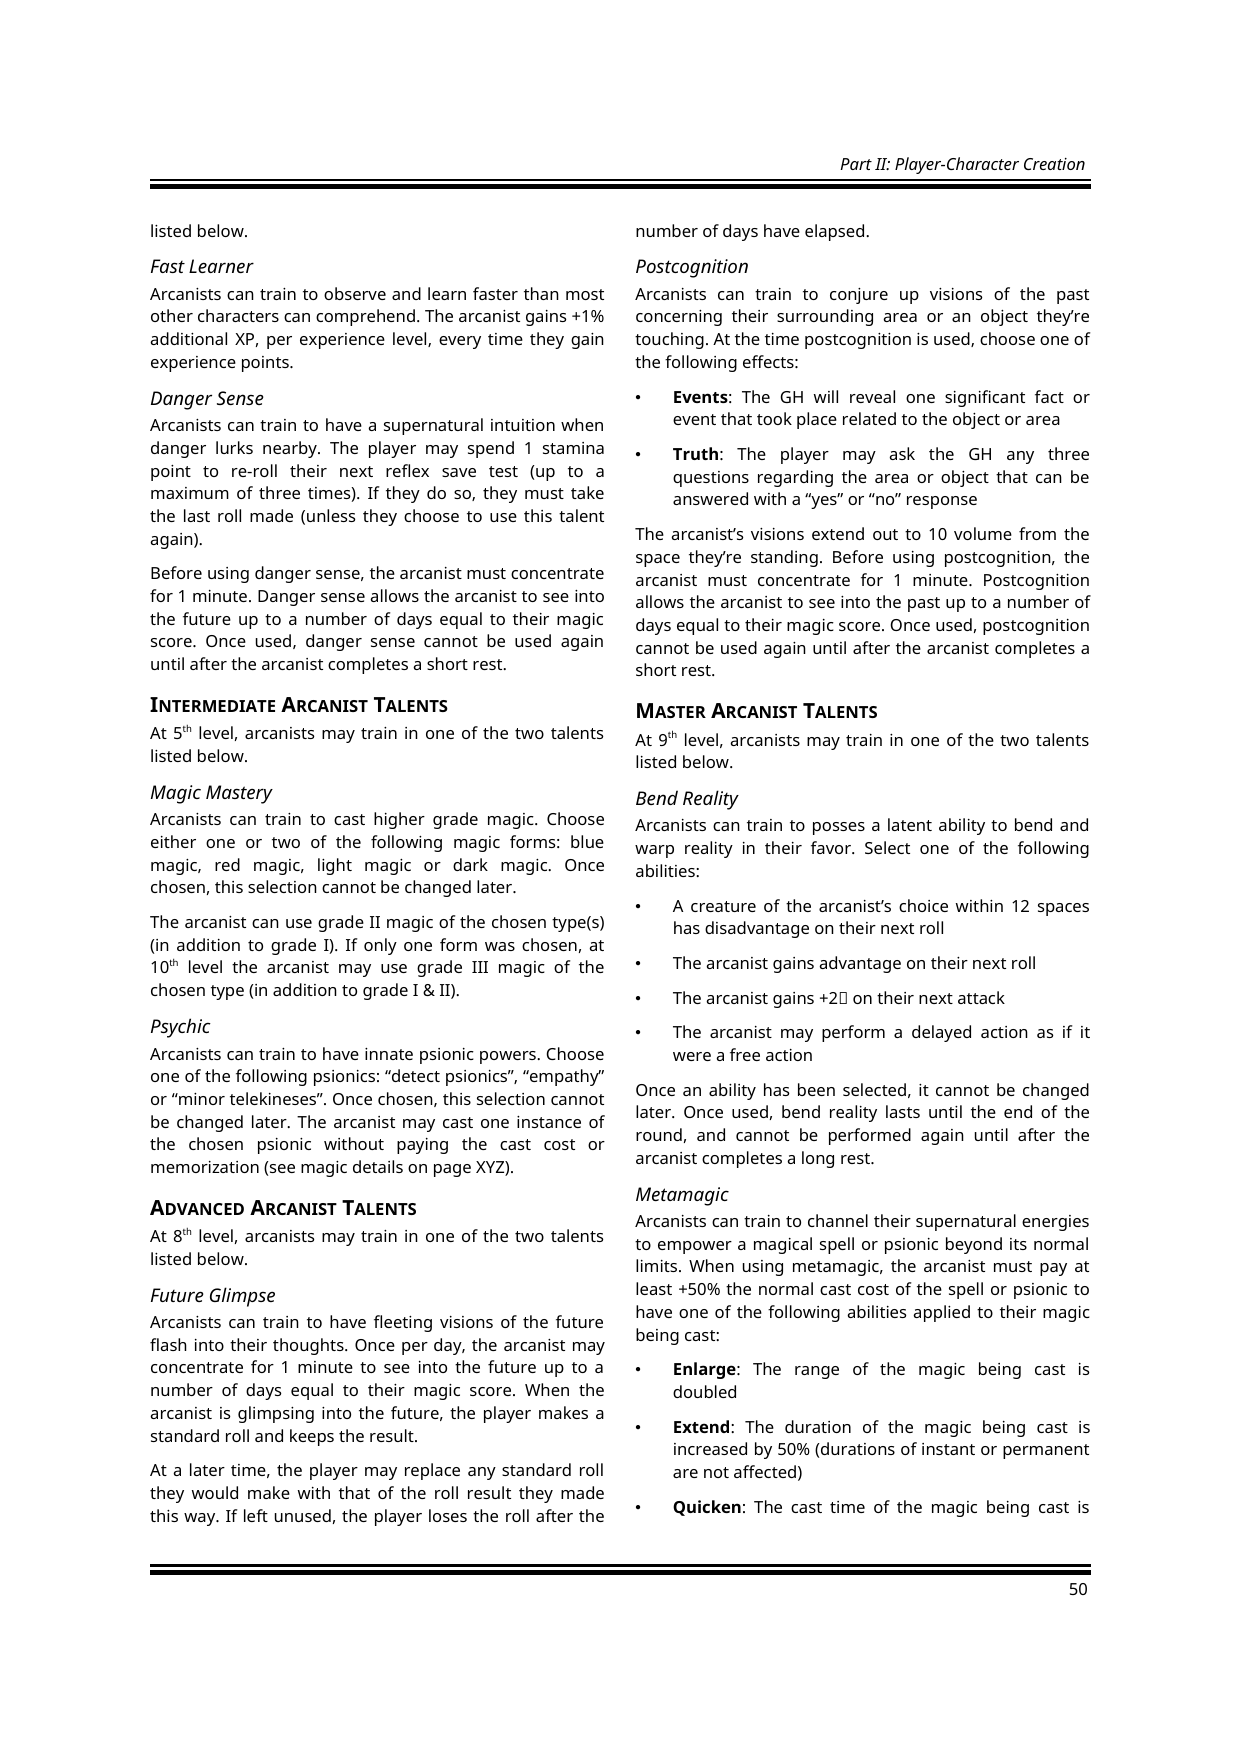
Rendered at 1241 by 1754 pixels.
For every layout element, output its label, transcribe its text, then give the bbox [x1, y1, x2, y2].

text The arcanist can use grade II magic of the chosen type(s) (in addition to grade I). If only one form was chosen, at 10th level the arcanist may use grade III magic of the chosen type (in addition to grade I & II). [150, 911, 605, 1002]
text Arcanists can train to channel their supernatural energies to empower a magical spell or psionic beyond its normal limits. When using metamagic, the arcanist must pay at least +50% the normal cast cost of the spell or psionic to have one of the following abilities applied to their magic being cast: [635, 1210, 1091, 1346]
list The arcanist may perform a delayed action as if it were a free action [635, 1021, 1091, 1066]
text Fast Learner [150, 254, 605, 279]
text Psychic [150, 1013, 605, 1039]
text number of days have elapsed. [635, 219, 1091, 242]
list The arcanist gains +2 on their next attack [635, 986, 1091, 1009]
text Arcanists can train to cast higher grade magic. Choose either one or two of the following magic forms: blue magic, red magic, light magic or dark magic. Once chosen, this selection cannot be changed later. [150, 808, 605, 899]
text At 8th level, arcanists may train in one of the two talents listed below. [150, 1225, 605, 1270]
text Metamagic [635, 1181, 1091, 1207]
text Arcanists can train to posses a latent ability to bend and warp reality in their favor. Select one of the following abilities: [635, 814, 1091, 882]
list Events: The GH will reveal one significant fact or event that took place related to the object or area [635, 385, 1091, 431]
list Truth: The player may ask the GH any three questions regarding the area or object that can be answered with a “yes” or “no” response [635, 443, 1091, 511]
text At a later time, the player may replace any standard roll they would make with that of the roll result they made this way. If left unused, the player loses the roll after the [150, 1459, 605, 1527]
text Arcanists can train to have a supernatural intuition when danger lurks nearby. The player may spend 1 stamina point to re-roll their next reflex save test (up to a maximum of three times). If they do so, they must take the last roll made (unless they choose to use this talent again). [150, 414, 605, 550]
text listed below. [150, 219, 605, 242]
list Extend: The duration of the magic being cast is increased by 50% (durations of instant or permanent are not affected) [635, 1415, 1091, 1483]
text At 5th level, arcanists may train in one of the two talents listed below. [150, 722, 605, 767]
list A creature of the arcanist’s choice within 12 spaces has disadvantage on their next roll [635, 894, 1091, 939]
text Once an ability has been selected, it cannot be changed later. Once used, bend reality lasts until the end of the round, and cannot be performed again until after the arcanist completes a long rest. [635, 1078, 1091, 1169]
text At 9th level, arcanists may train in one of the two talents listed below. [635, 728, 1091, 773]
text Magic Mastery [150, 779, 605, 805]
text Advanced Arcanist Talents [150, 1193, 605, 1222]
list Quicken: The cast time of the magic being cast is [635, 1495, 1091, 1518]
text Intermediate Arcanist Talents [150, 691, 605, 719]
text Arcanists can train to observe and learn faster than most other characters can comprehend. The arcanist gains +1% additional XP, per experience level, every time they gain experience points. [150, 282, 605, 373]
text Before using danger sense, the arcanist must concentrate for 1 minute. Danger sense allows the arcanist to see into the future up to a number of days equal to their magic score. Once used, danger sense cannot be used again until after the arcanist completes a short rest. [150, 562, 605, 676]
text Master Arcanist Talents [635, 697, 1091, 725]
text Future Glimpse [150, 1282, 605, 1308]
text Bend Reality [635, 786, 1091, 811]
text Arcanists can train to have fleeting visions of the future flash into their thoughts. Once per day, the arcanist may concentrate for 1 minute to see into the future up to a number of days equal to their magic score. When the arcanist is glimpsing into the future, the player makes a standard roll and keeps the result. [150, 1311, 605, 1447]
list The arcanist gains advantage on their next roll [635, 952, 1091, 974]
list Enlarge: The range of the magic being cast is doubled [635, 1358, 1091, 1403]
text Arcanists can train to conjure up visions of the past concerning their surrounding area or an object they’re touching. At the time postcognition is used, choose one of the following effects: [635, 282, 1091, 373]
text Arcanists can train to have innate psionic powers. Choose one of the following psionics: “detect psionics”, “empathy” or “minor telekineses”. Once chosen, this selection cannot be changed later. The arcanist may cast one instance of the chosen psionic without paying the cast cost or memorization (see magic details on page XYZ). [150, 1042, 605, 1178]
text The arcanist’s visions extend out to 10 volume from the space they’re standing. Before using postcognition, the arcanist must concentrate for 1 minute. Postcognition allows the arcanist to see into the past up to a number of days equal to their magic score. Once used, postcognition cannot be used again until after the arcanist completes a short rest. [635, 523, 1091, 682]
text Danger Sense [150, 385, 605, 411]
text Postcognition [635, 254, 1091, 279]
